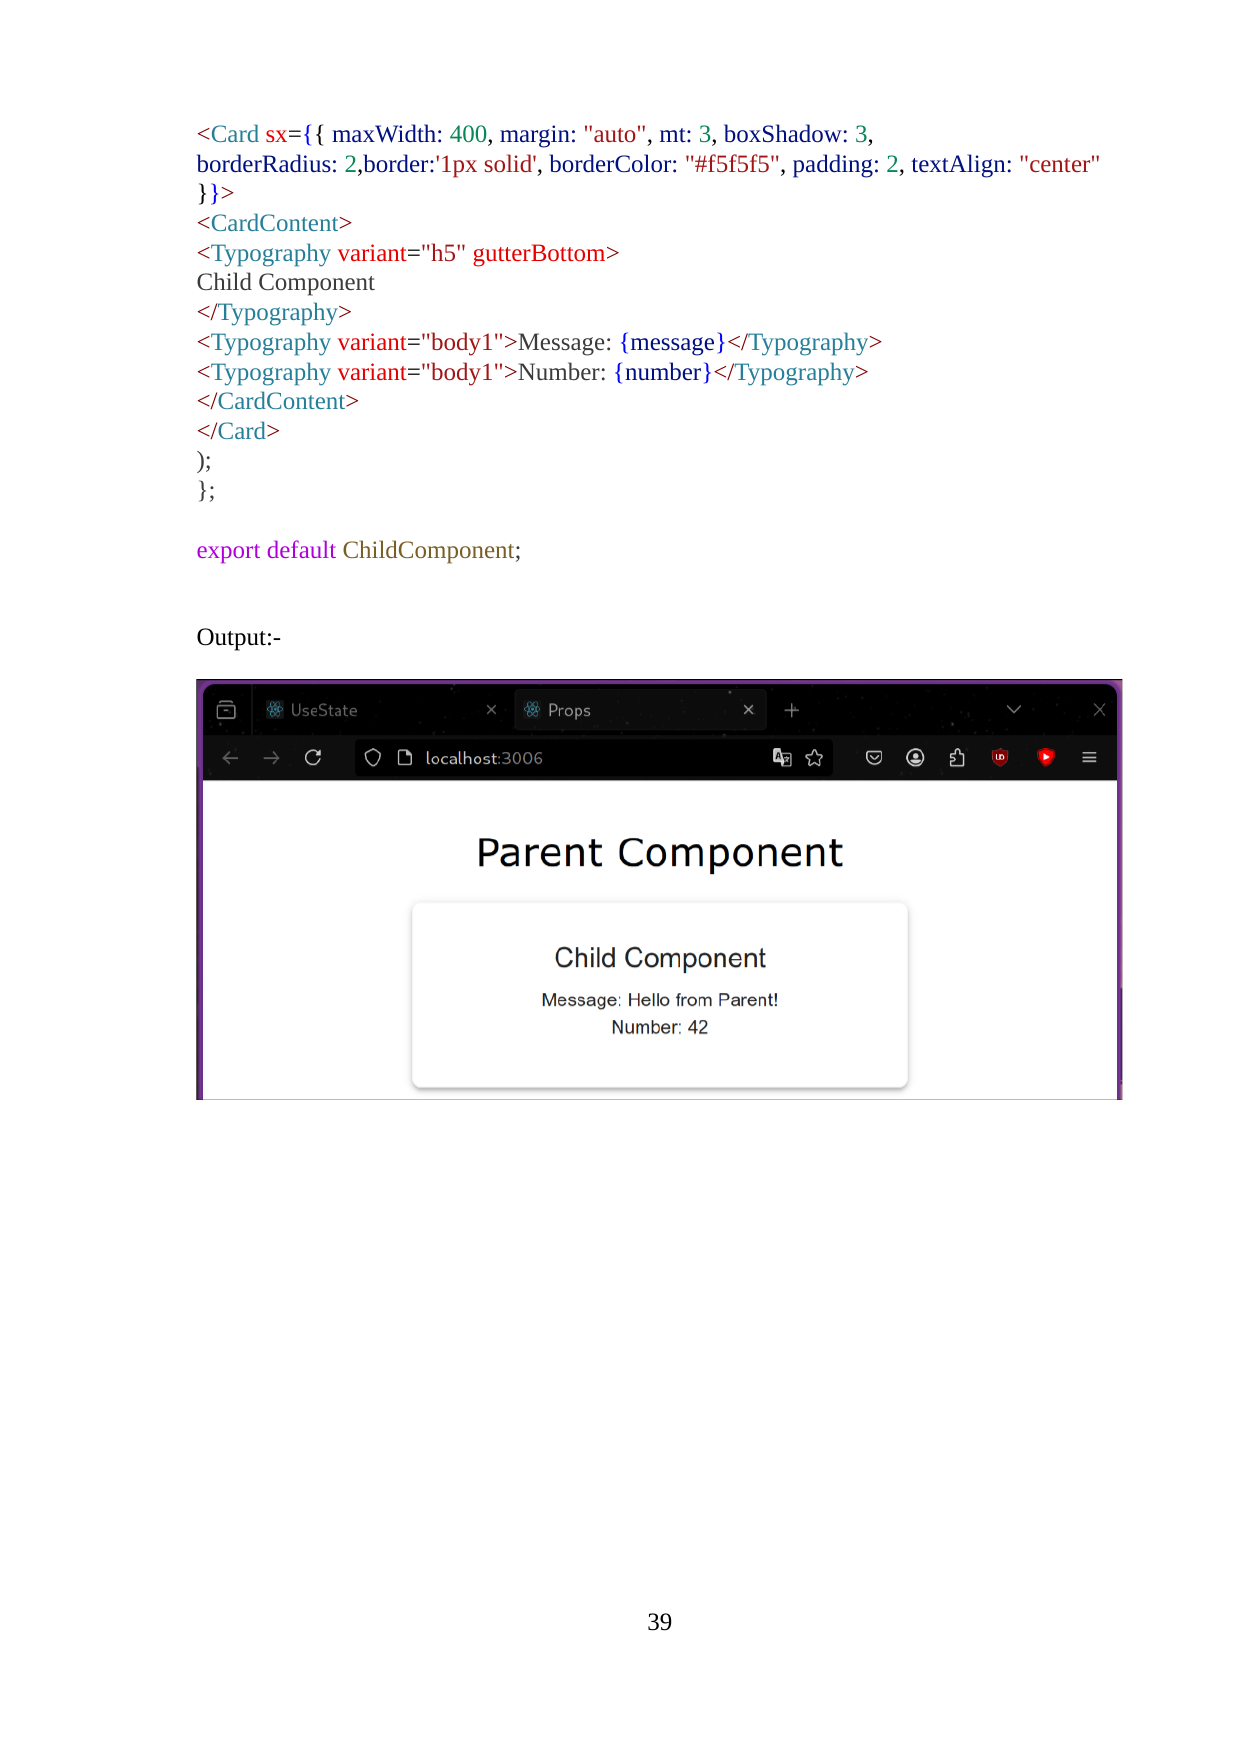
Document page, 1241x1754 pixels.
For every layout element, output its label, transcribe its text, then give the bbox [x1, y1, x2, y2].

text </Card> [196, 415, 1122, 445]
text Output:- [196, 622, 1122, 651]
text <CardContent> [196, 207, 1122, 237]
picture [196, 679, 1123, 1100]
text borderRadius: 2,border:'1px solid', borderColor: "#f5f5f5", padding: 2, textAlign: "center" [196, 148, 1122, 177]
text <Typography variant="h5" gutterBottom> [196, 237, 1122, 267]
text }}> [196, 177, 1122, 207]
text <Typography variant="body1">Number: {number}</Typography> [196, 356, 1122, 385]
text </Typography> [196, 296, 1122, 326]
text <Typography variant="body1">Message: {message}</Typography> [196, 326, 1122, 356]
text }; [196, 474, 1122, 504]
text </CardContent> [196, 385, 1122, 415]
text <Card sx={{ maxWidth: 400, margin: "auto", mt: 3, boxShadow: 3, [196, 118, 1122, 148]
text export default ChildComponent; [196, 534, 1122, 563]
text Child Component [196, 267, 1122, 296]
text ); [196, 445, 1122, 474]
